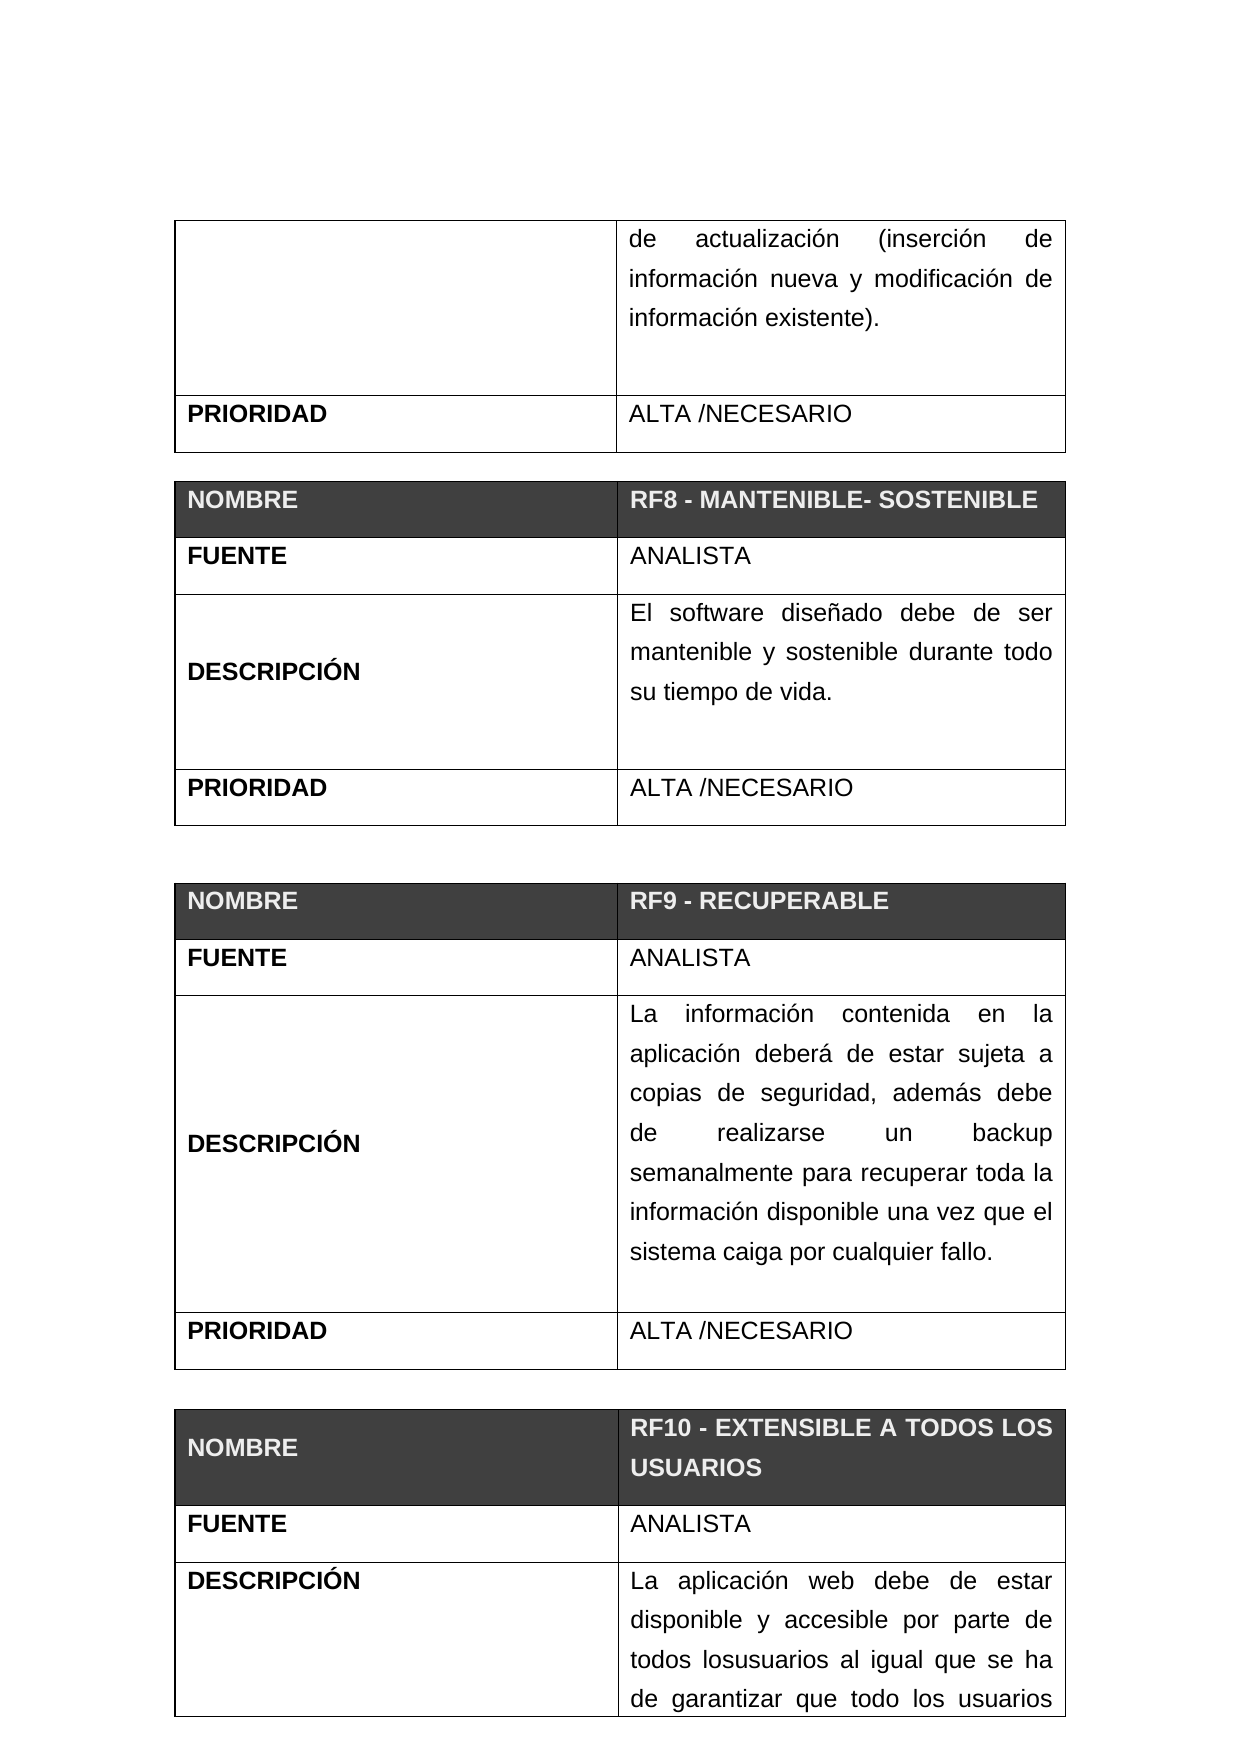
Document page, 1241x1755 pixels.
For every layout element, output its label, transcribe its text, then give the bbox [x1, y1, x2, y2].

table_header NOMBRE [176, 884, 617, 939]
table_header NOMBRE [176, 1410, 618, 1505]
table_cell PRIORIDAD [176, 770, 617, 825]
table_cell PRIORIDAD [176, 396, 616, 452]
table_header NOMBRE [176, 482, 617, 537]
table_cell ALTA /NECESARIO [618, 1313, 1065, 1368]
table_cell FUENTE [176, 538, 617, 594]
table_cell ANALISTA [618, 940, 1065, 995]
table_cell FUENTE [176, 940, 617, 995]
table_header RF8 - MANTENIBLE- SOSTENIBLE [618, 482, 1065, 537]
table_cell DESCRIPCIÓN [176, 1563, 618, 1716]
table_cell FUENTE [176, 1506, 618, 1562]
table_header RF10 - EXTENSIBLE A TODOS LOS USUARIOS [619, 1410, 1065, 1505]
table_cell ALTA /NECESARIO [618, 770, 1065, 825]
table_cell PRIORIDAD [176, 1313, 617, 1368]
table_cell El software diseñado debe de ser mantenible y sostenible durante todo su tiempo de vida. [618, 595, 1065, 769]
table_cell La información contenida en la aplicación deberá de estar sujeta a copias de seguridad, además debe de realizarse un backup semanalmente para recuperar toda la información disponible una vez que el sistema caiga por cualquier fallo. [618, 996, 1065, 1312]
table_cell ANALISTA [619, 1506, 1065, 1562]
table_cell [176, 221, 616, 395]
table_cell DESCRIPCIÓN [176, 595, 617, 769]
table_cell de actualización (inserción de información nueva y modificación de información existente). [617, 221, 1065, 395]
table_header RF9 - RECUPERABLE [618, 884, 1065, 939]
table_cell DESCRIPCIÓN [176, 996, 617, 1312]
table_cell ANALISTA [618, 538, 1065, 594]
table_cell ALTA /NECESARIO [617, 396, 1065, 452]
table_cell La aplicación web debe de estar disponible y accesible por parte de todos losusuarios al igual que se ha de garantizar que todo los usuarios [619, 1563, 1065, 1716]
